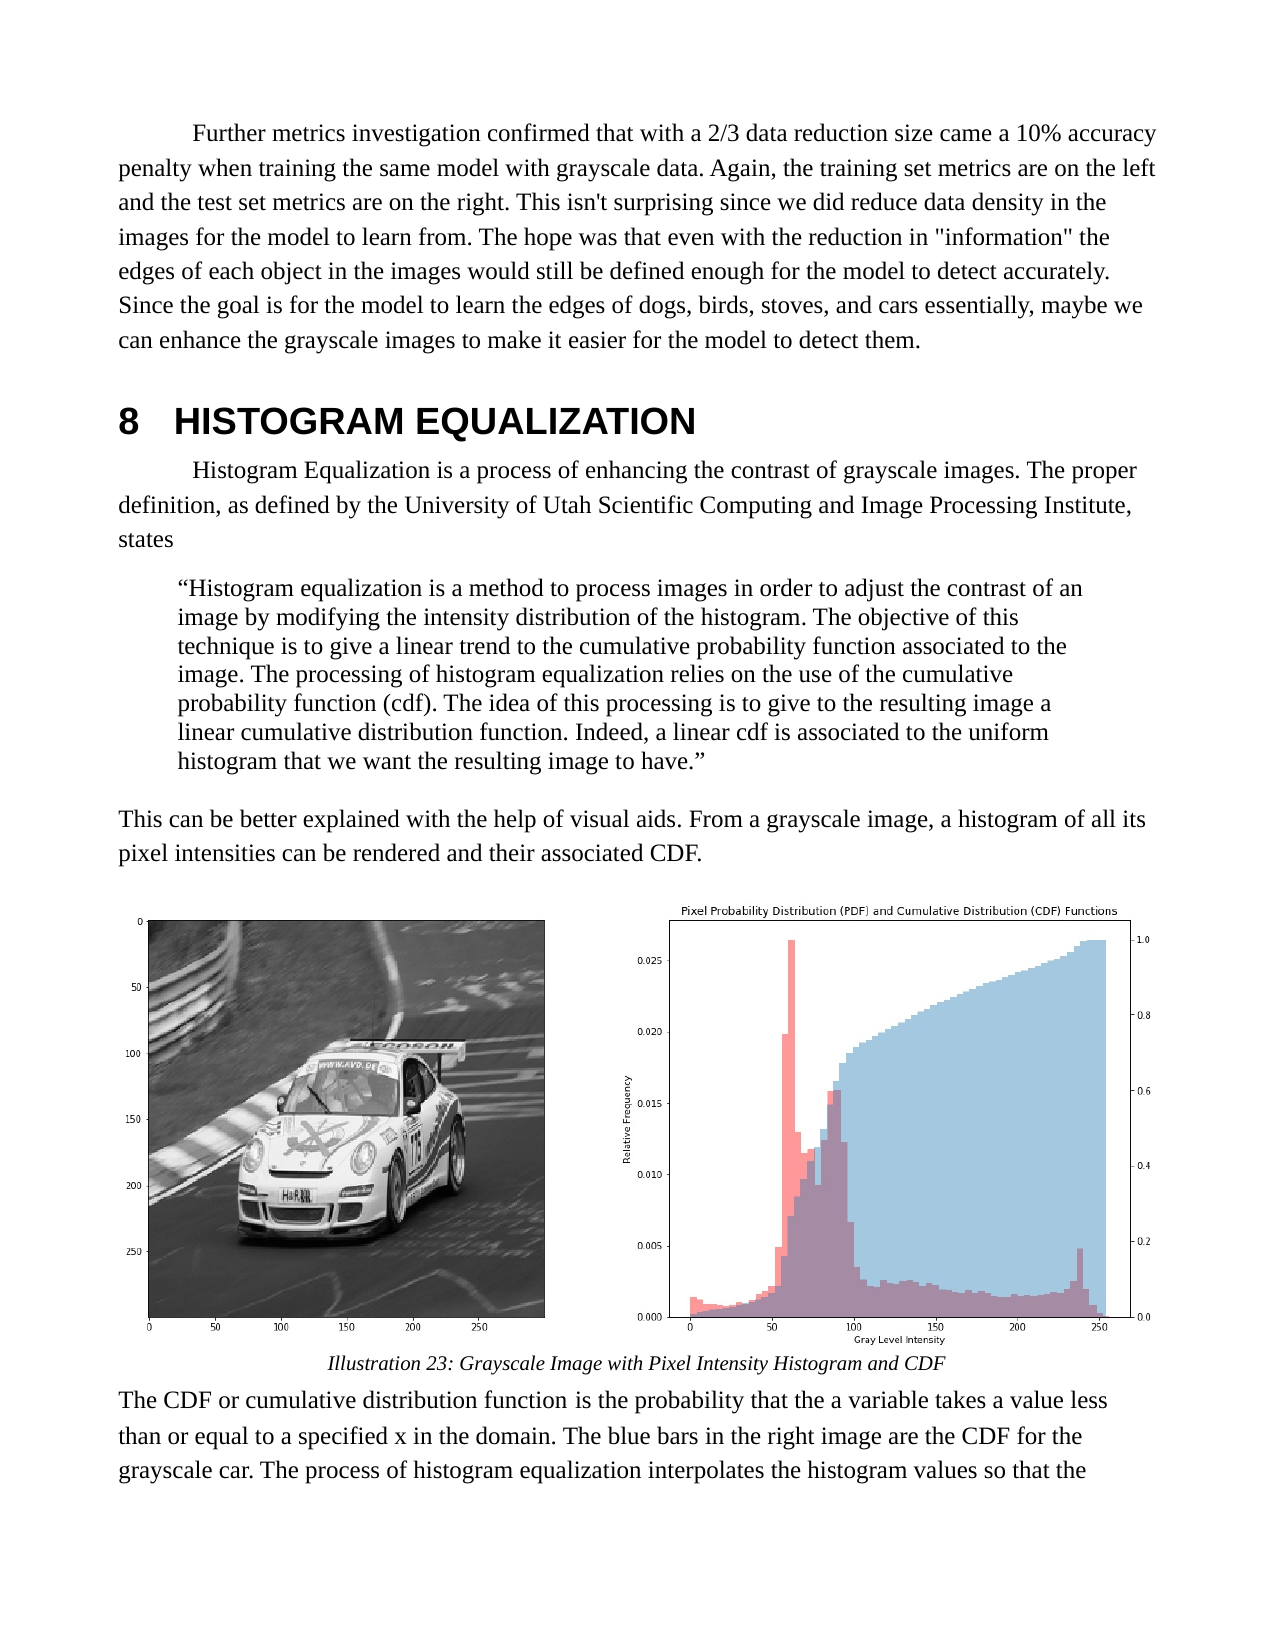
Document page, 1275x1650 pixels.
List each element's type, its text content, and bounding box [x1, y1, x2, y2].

text “Histogram equalization is a method to process images in order to adjust the contrast of an image by modifying the intensity distribution of the histogram. The objective of this technique is to give a linear trend to the cumulative probability function associated to the image. The processing of histogram equalization relies on the use of the cumulative probability function (cdf). The idea of this processing is to give to the resulting image a linear cumulative distribution function. Indeed, a linear cdf is associated to the uniform histogram that we want the resulting image to have.” [177, 573, 1098, 774]
text Further metrics investigation confirmed that with a 2/3 data reduction size came a 10% accuracy penalty when training the same model with grayscale data. Again, the training set metrics are on the left and the test set metrics are on the right. This isn't surprising since we did reduce data density in the images for the model to learn from. The hope was that even with the reduction in "information" the edges of each object in the images would still be defined enough for the model to detect accurately. Since the goal is for the model to learn the edges of dogs, birds, stoves, and cars essentially, maybe we can enhance the grayscale images to make it easier for the model to detect them. [118, 118, 1157, 354]
text Illustration 23: Grayscale Image with Pixel Intensity Histogram and CDF [87, 900, 1188, 1375]
text Histogram Equalization is a process of enhancing the contrast of grayscale images. The proper definition, as defined by the University of Utah Scientific Computing and Image Processing Institute, states [118, 455, 1157, 553]
text The CDF or cumulative distribution function is the probability that the a variable takes a value less than or equal to a specified x in the domain. The blue bars in the right image are the CDF for the grayscale car. The process of histogram equalization interpolates the histogram values so that the [118, 1375, 1157, 1484]
text This can be better explained with the help of visual aids. From a grayscale image, a histogram of all its pixel intensities can be rendered and their associated CDF. [118, 804, 1157, 867]
subtitle HISTOGRAM EQUALIZATION [118, 399, 1157, 443]
text [87, 887, 1188, 900]
picture [118, 900, 1157, 1351]
